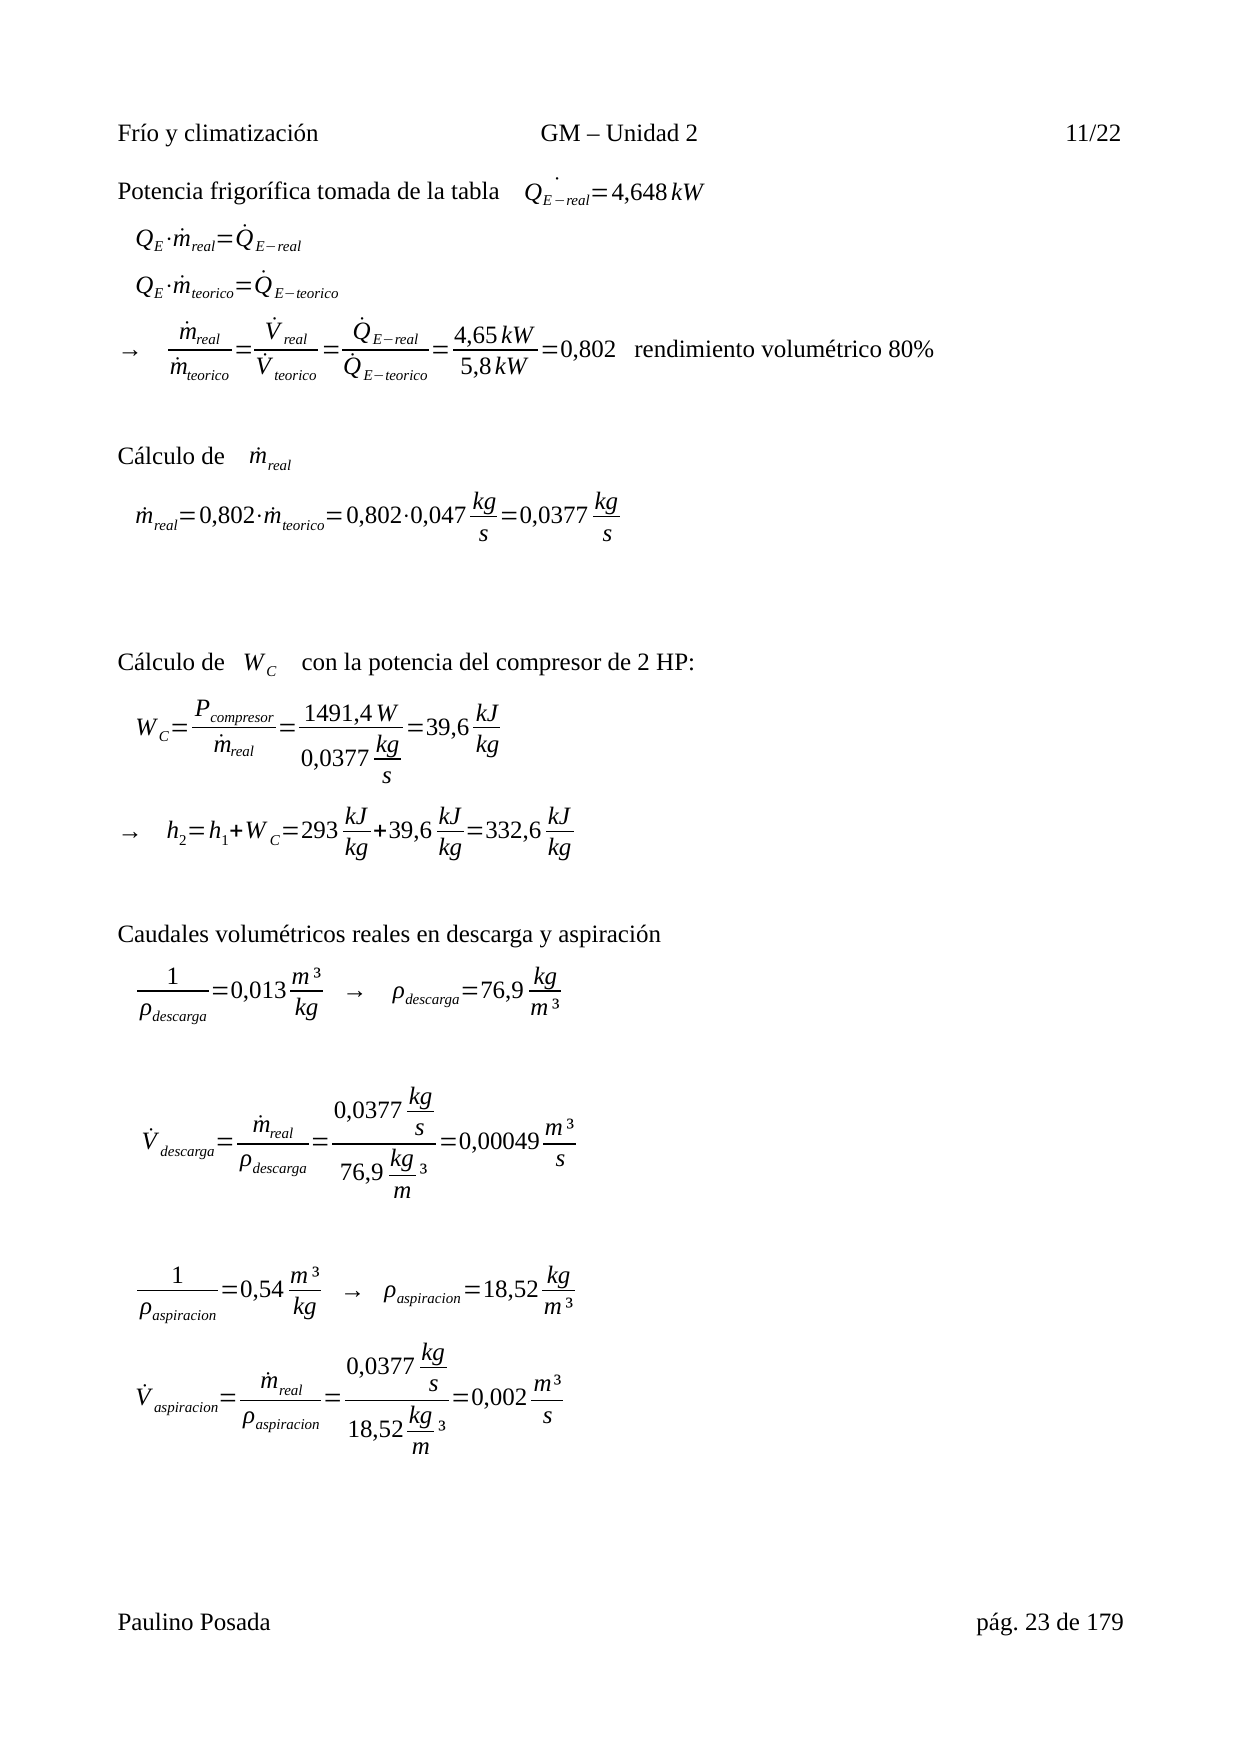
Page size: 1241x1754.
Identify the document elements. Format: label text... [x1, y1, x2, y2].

text Cálculo de [117, 441, 1123, 473]
text Caudales volumétricos reales en descarga y aspiración [117, 919, 1123, 948]
text → [117, 962, 1123, 1025]
text Cálculo de con la potencia del compresor de 2 HP: [117, 647, 1123, 680]
text → rendimiento volumétrico 80% [117, 316, 1123, 384]
text Potencia frigorífica tomada de la tabla [117, 176, 1123, 209]
text → [117, 803, 1123, 862]
text → [117, 1261, 1123, 1324]
